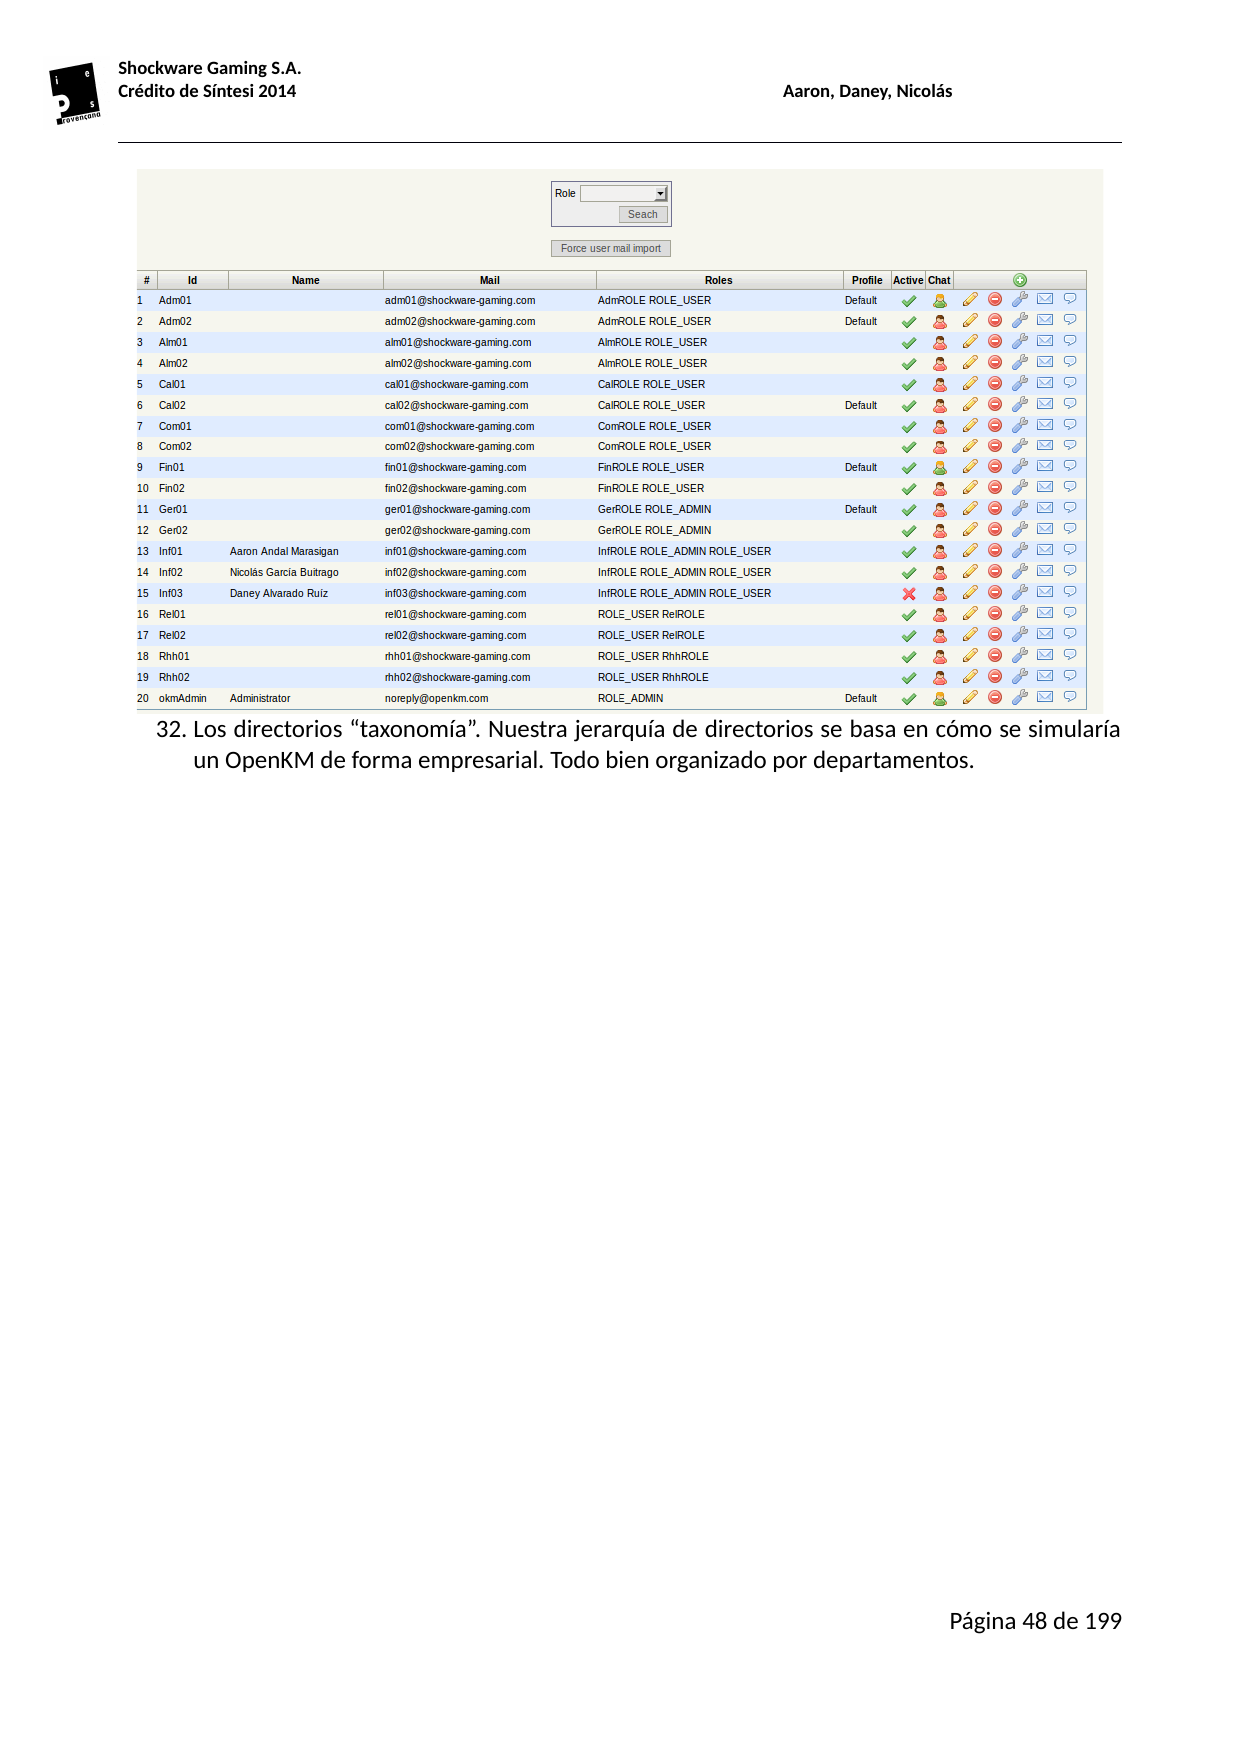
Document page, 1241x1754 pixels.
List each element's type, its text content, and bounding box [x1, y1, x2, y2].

picture [136, 169, 1104, 714]
picture [43, 56, 110, 130]
list Los directorios “taxonomía”. Nuestra jerarquía de directorios se basa en cómo se simularía un OpenKM de forma empresarial. Todo bien organizado por departamentos. [156, 169, 1122, 774]
